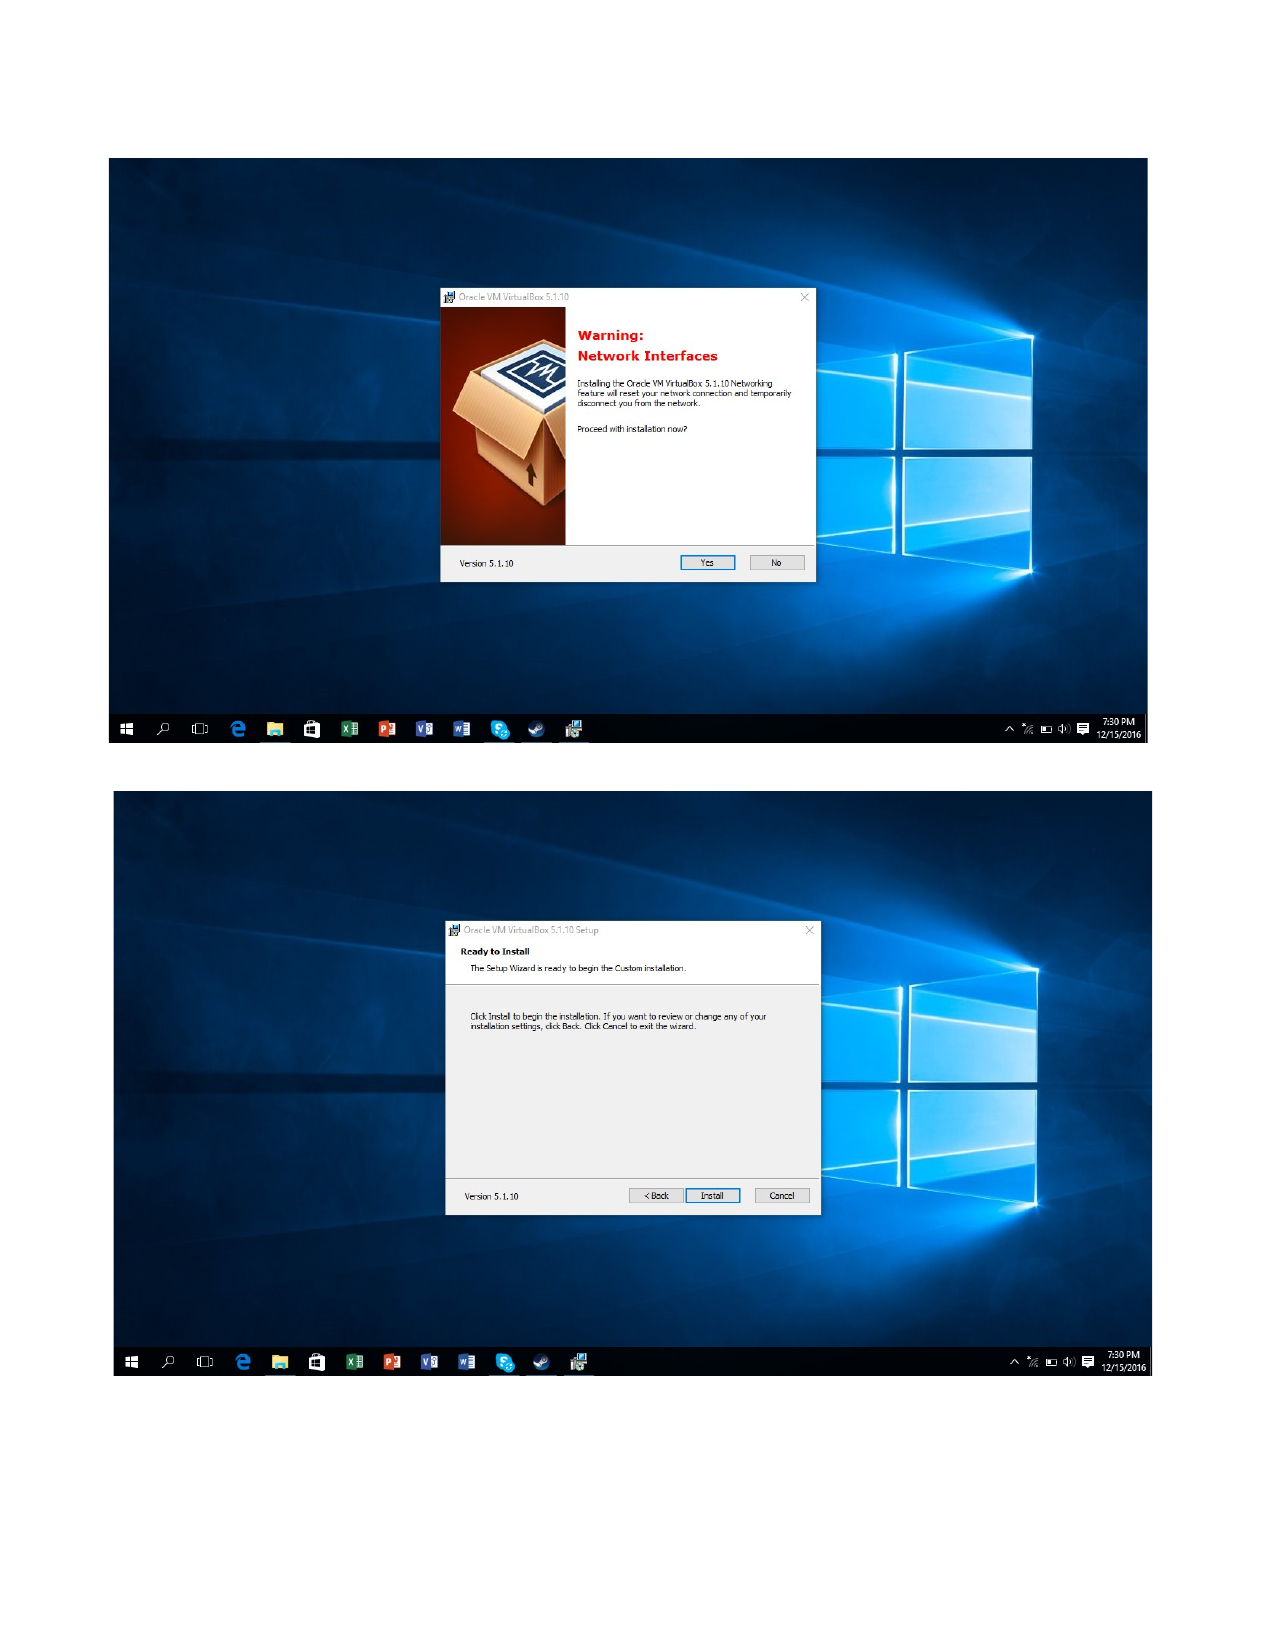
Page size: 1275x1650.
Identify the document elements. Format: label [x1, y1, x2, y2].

picture [113, 791, 1153, 1376]
picture [108, 158, 1148, 743]
